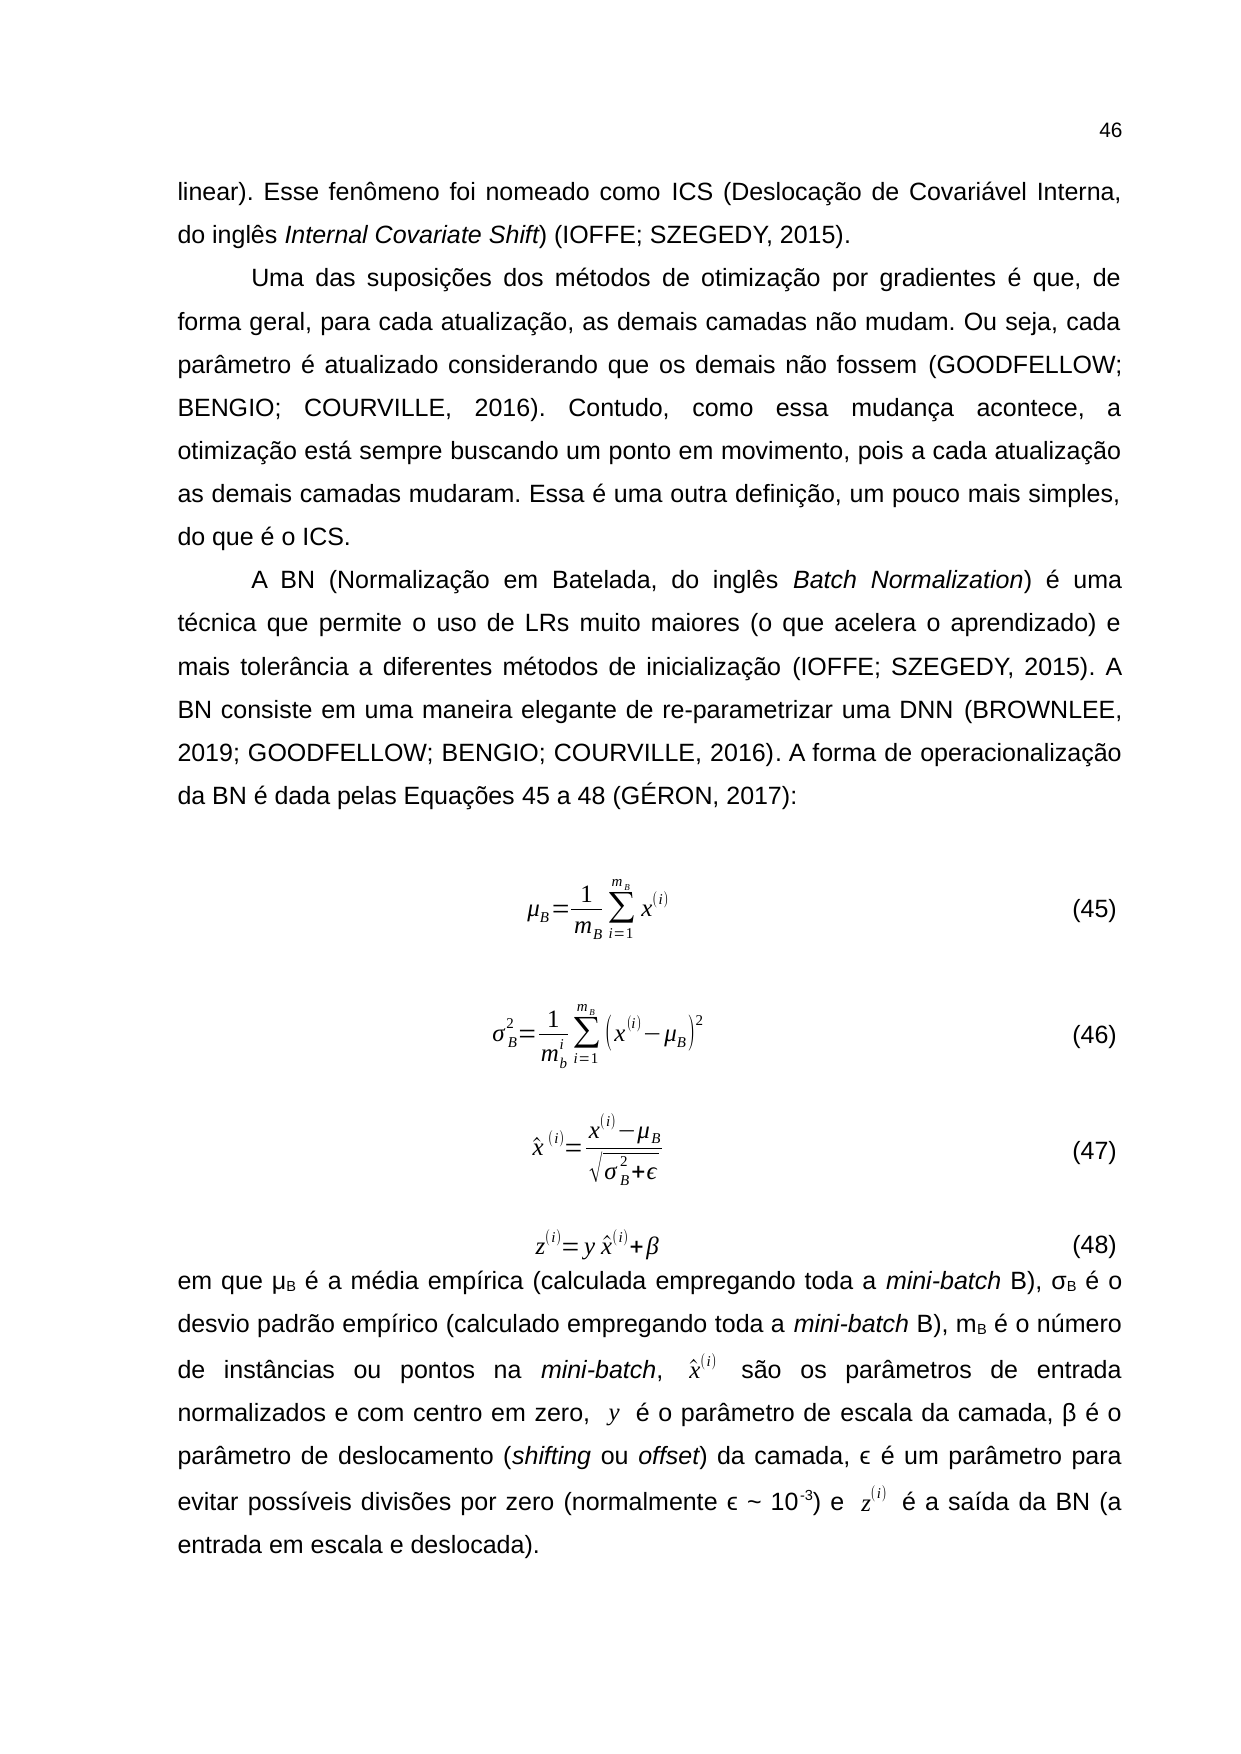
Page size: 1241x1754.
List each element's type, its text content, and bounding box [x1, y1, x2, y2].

table_header (46) [1017, 992, 1122, 1077]
table_header [177, 992, 1017, 1077]
table_header [177, 1106, 1017, 1194]
text Uma das suposições dos métodos de otimização por gradientes é que, de forma geral, para cada atualização, as demais camadas não mudam. Ou seja, cada parâmetro é atualizado considerando que os demais não fossem (GOODFELLOW; BENGIO; COURVILLE, 2016). Contudo, como essa mudança acontece, a otimização está sempre buscando um ponto em movimento, pois a cada atualização as demais camadas mudaram. Essa é uma outra definição, um pouco mais simples, do que é o ICS. [177, 263, 1122, 551]
table_header [177, 867, 1017, 949]
table_header (47) [1017, 1106, 1122, 1194]
text em que μB é a média empírica (calculada empregando toda a mini-batch B), σB é o desvio padrão empírico (calculado empregando toda a mini-batch B), mB é o número de instâncias ou pontos na mini-batch, são os parâmetros de entrada normalizados e com centro em zero, é o parâmetro de escala da camada, β é o parâmetro de deslocamento (shifting ou offset) da camada, ϵ é um parâmetro para evitar possíveis divisões por zero (normalmente ϵ ~ 10-3) e é a saída da BN (a entrada em escala e deslocada). [177, 1266, 1122, 1559]
text linear). Esse fenômeno foi nomeado como ICS (Deslocação de Covariável Interna, do inglês Internal Covariate Shift) (IOFFE; SZEGEDY, 2015). [177, 177, 1122, 249]
table_header (48) [1017, 1223, 1122, 1266]
table_header (45) [1017, 867, 1122, 949]
text A BN (Normalização em Batelada, do inglês Batch Normalization) é uma técnica que permite o uso de LRs muito maiores (o que acelera o aprendizado) e mais tolerância a diferentes métodos de inicialização (IOFFE; SZEGEDY, 2015). A BN consiste em uma maneira elegante de re-parametrizar uma DNN (BROWNLEE, 2019; GOODFELLOW; BENGIO; COURVILLE, 2016). A forma de operacionalização da BN é dada pelas Equações 45 a 48 (GÉRON, 2017): [177, 565, 1122, 809]
table_header [177, 1223, 1017, 1266]
